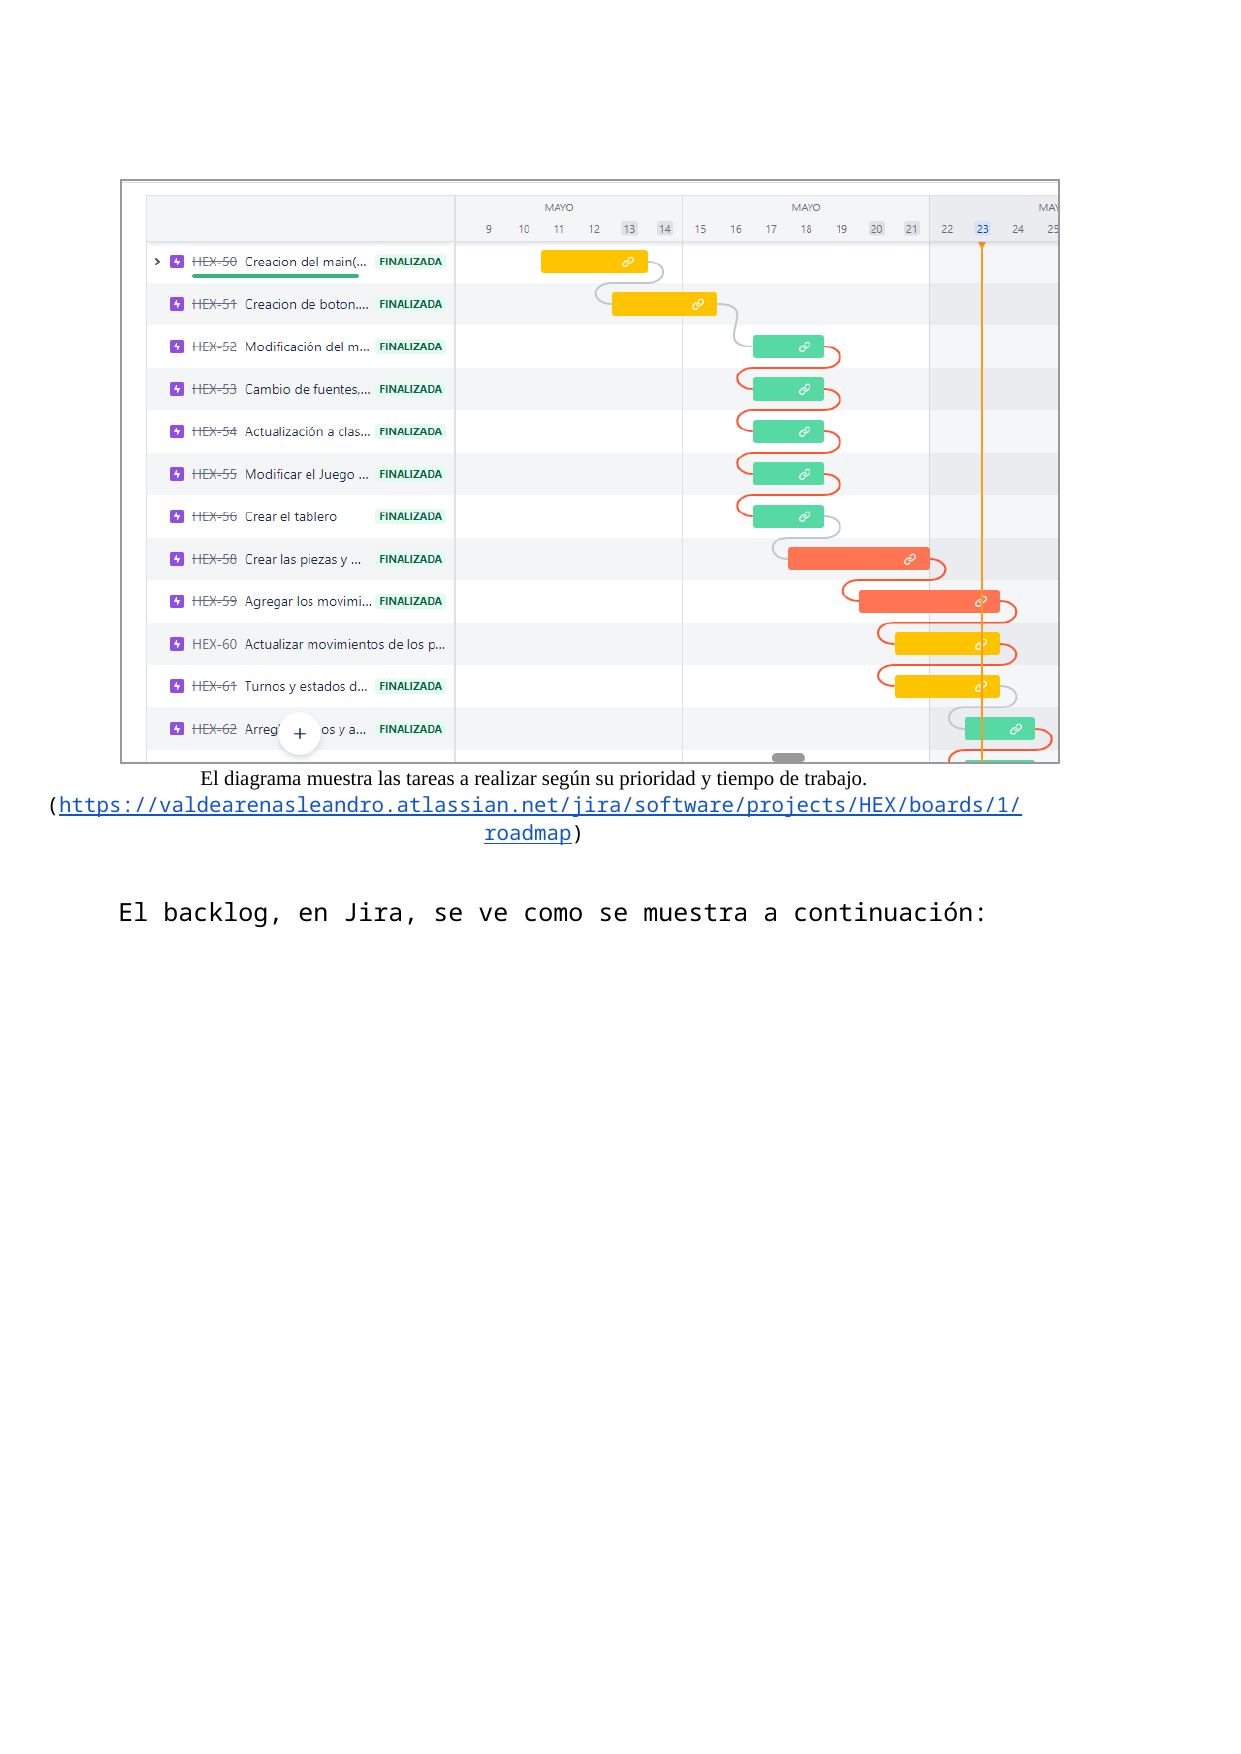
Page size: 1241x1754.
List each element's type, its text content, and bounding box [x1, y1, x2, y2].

text (https://valdearenasleandro.atlassian.net/jira/software/projects/HEX/boards/1/roadmap) [29, 790, 1038, 847]
picture [122, 181, 1058, 762]
text El diagrama muestra las tareas a realizar según su prioridad y tiempo de trabajo. [29, 766, 1038, 790]
text El backlog, en Jira, se ve como se muestra a continuación: [118, 894, 1038, 928]
